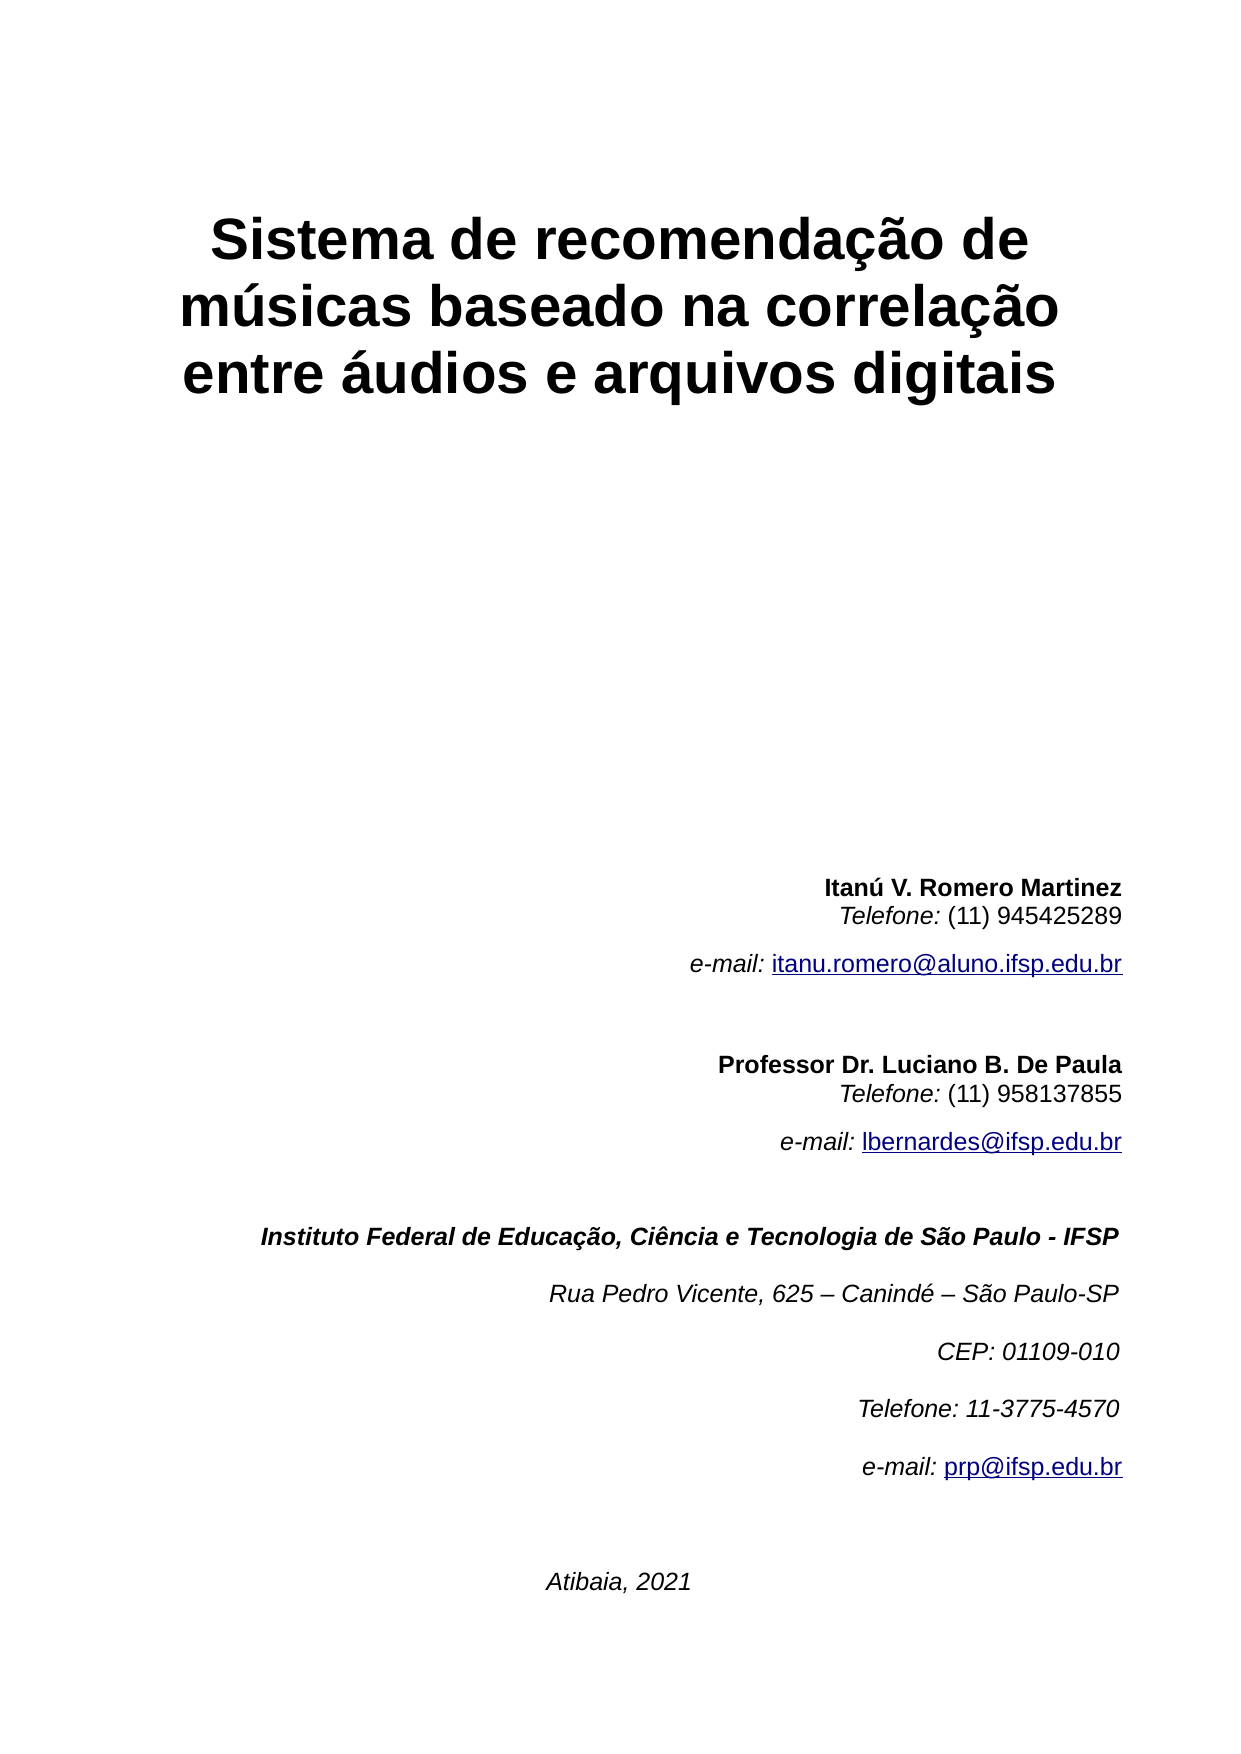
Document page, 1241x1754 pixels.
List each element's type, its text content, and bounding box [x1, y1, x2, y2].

text CEP: 01109-010 [156, 1337, 1122, 1366]
text Atibaia, 2021 [118, 1567, 1122, 1596]
text Itanú V. Romero Martinez [118, 873, 1122, 901]
text e-mail: lbernardes@ifsp.edu.br [118, 1127, 1122, 1156]
text Instituto Federal de Educação, Ciência e Tecnologia de São Paulo - IFSP [156, 1222, 1122, 1251]
text Telefone: (11) 958137855 [118, 1079, 1122, 1108]
text Telefone: 11-3775-4570 [156, 1394, 1122, 1423]
text Rua Pedro Vicente, 625 – Canindé – São Paulo-SP [156, 1279, 1122, 1308]
text Professor Dr. Luciano B. De Paula [118, 1050, 1122, 1079]
text e-mail: prp@ifsp.edu.br [156, 1452, 1122, 1481]
text e-mail: itanu.romero@aluno.ifsp.edu.br [118, 949, 1122, 978]
text Telefone: (11) 945425289 [118, 901, 1122, 930]
text Sistema de recomendação de músicas baseado na correlação entre áudios e arquivos digitais [118, 204, 1122, 406]
